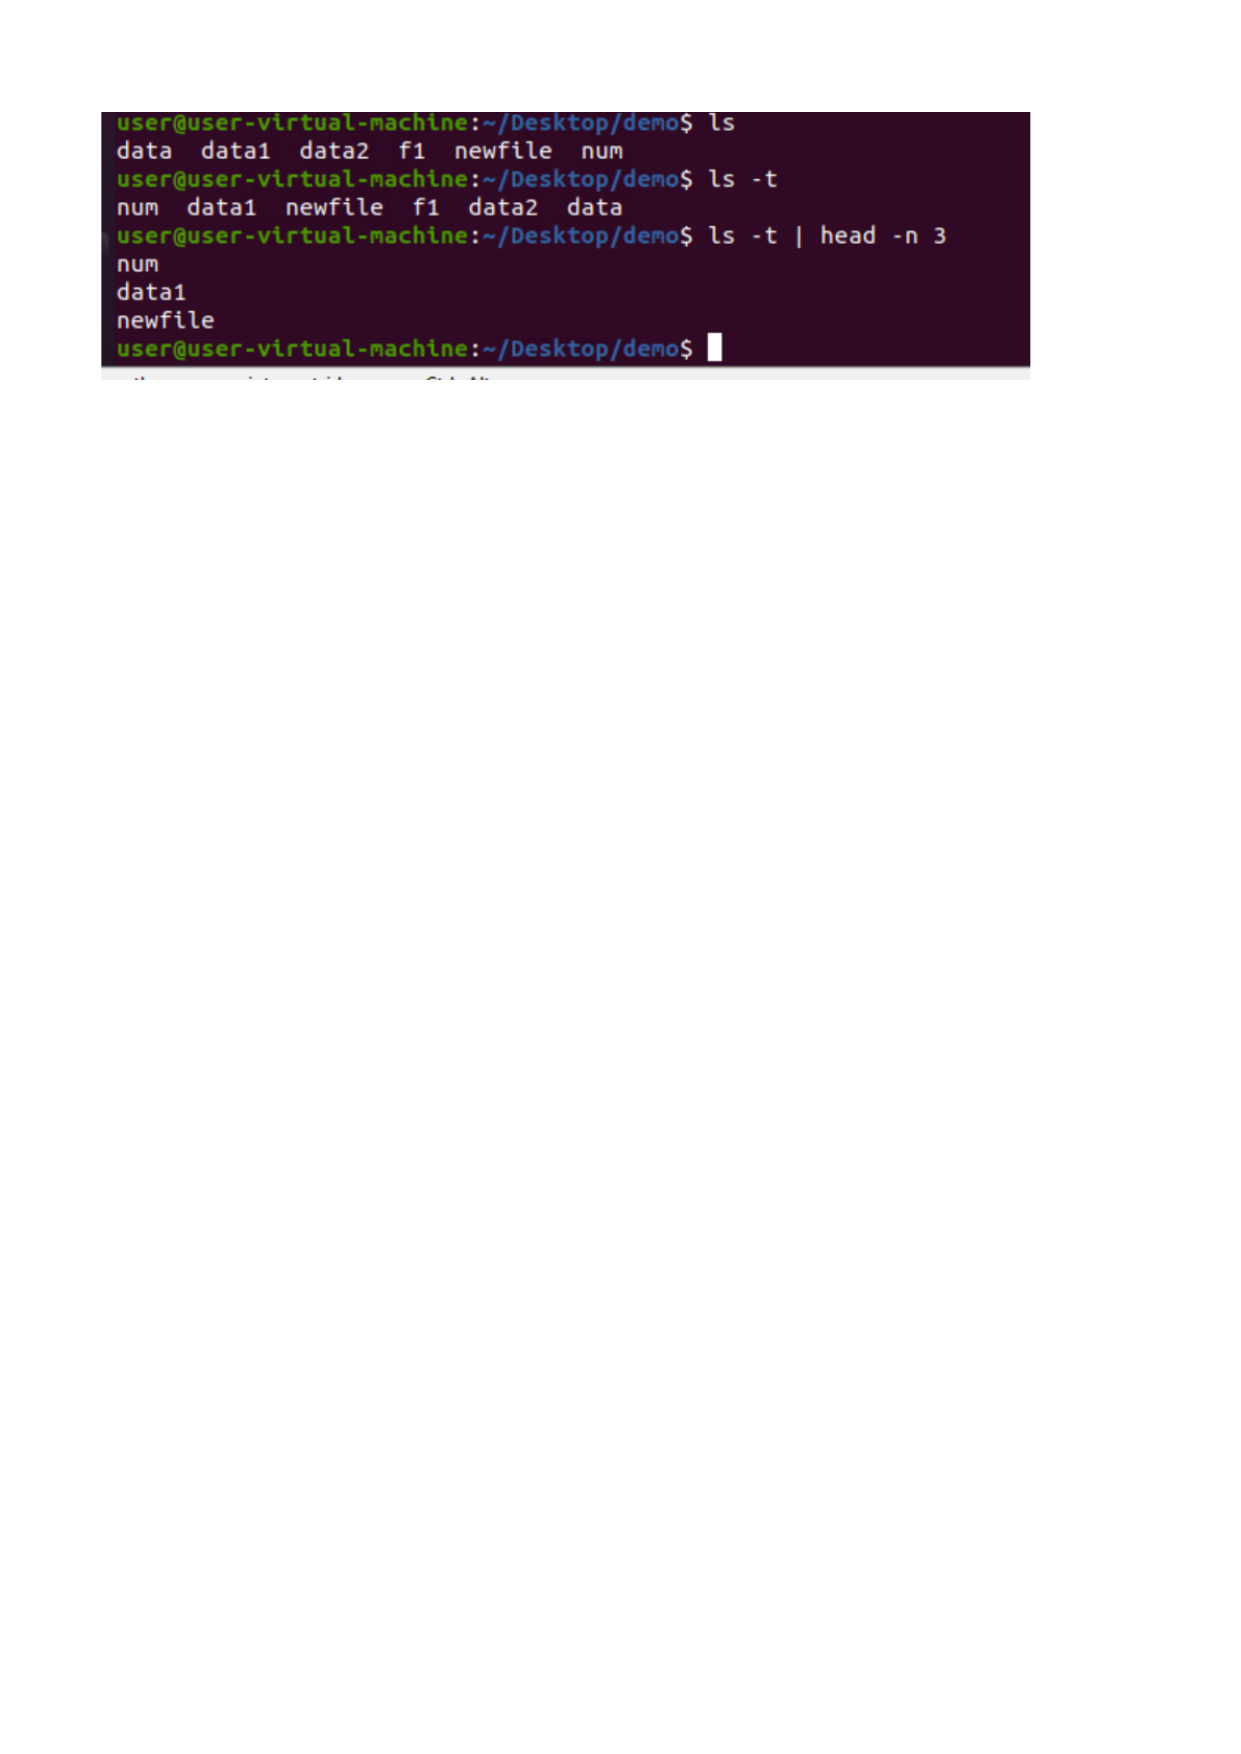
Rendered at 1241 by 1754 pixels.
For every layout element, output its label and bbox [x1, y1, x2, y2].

picture [101, 112, 1031, 380]
